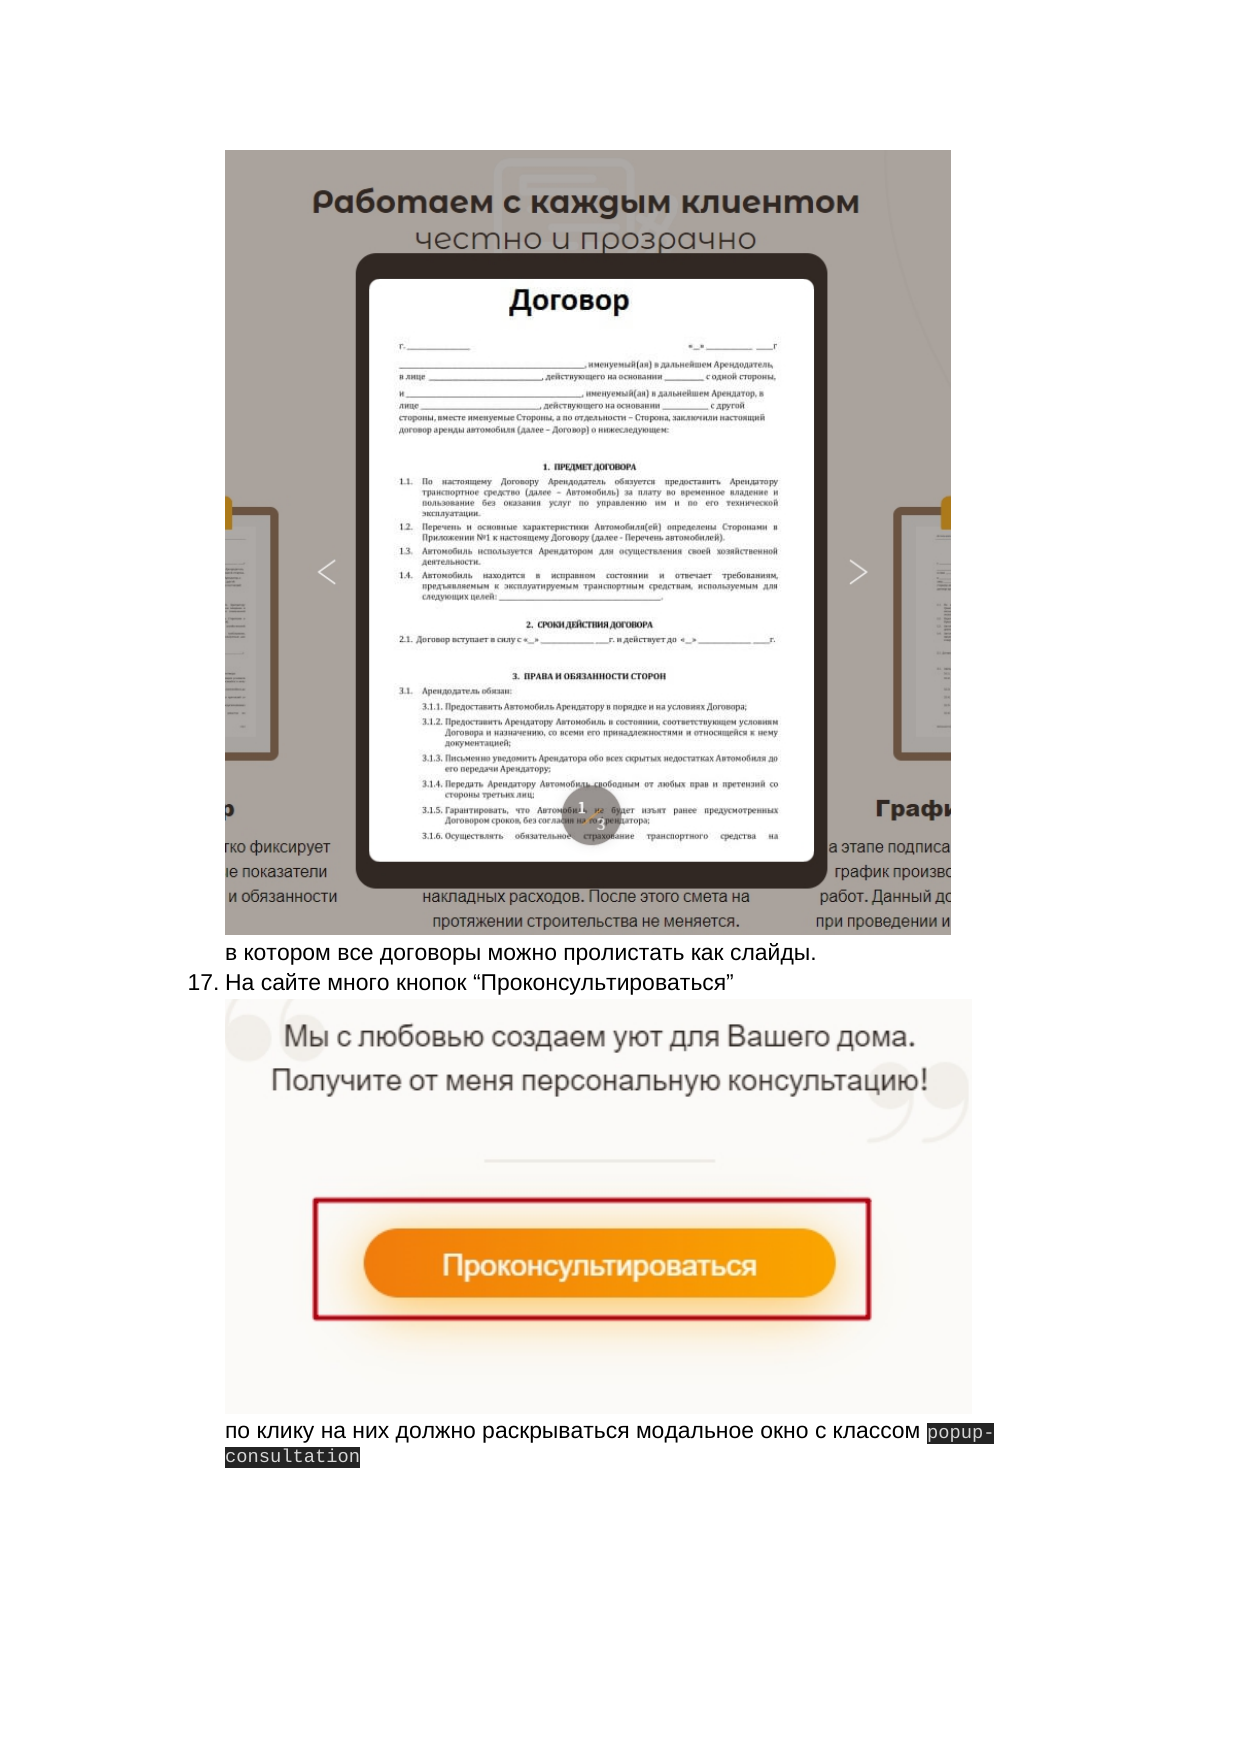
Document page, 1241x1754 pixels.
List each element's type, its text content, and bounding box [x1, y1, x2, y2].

picture [225, 150, 951, 935]
text по клику на них должно раскрываться модальное окно с классом popup-consultation [225, 1417, 1090, 1468]
text в котором все договоры можно пролистать как слайды. [225, 939, 1090, 965]
picture [225, 999, 972, 1414]
list На сайте много кнопок “Проконсультироваться” [187, 969, 1090, 995]
